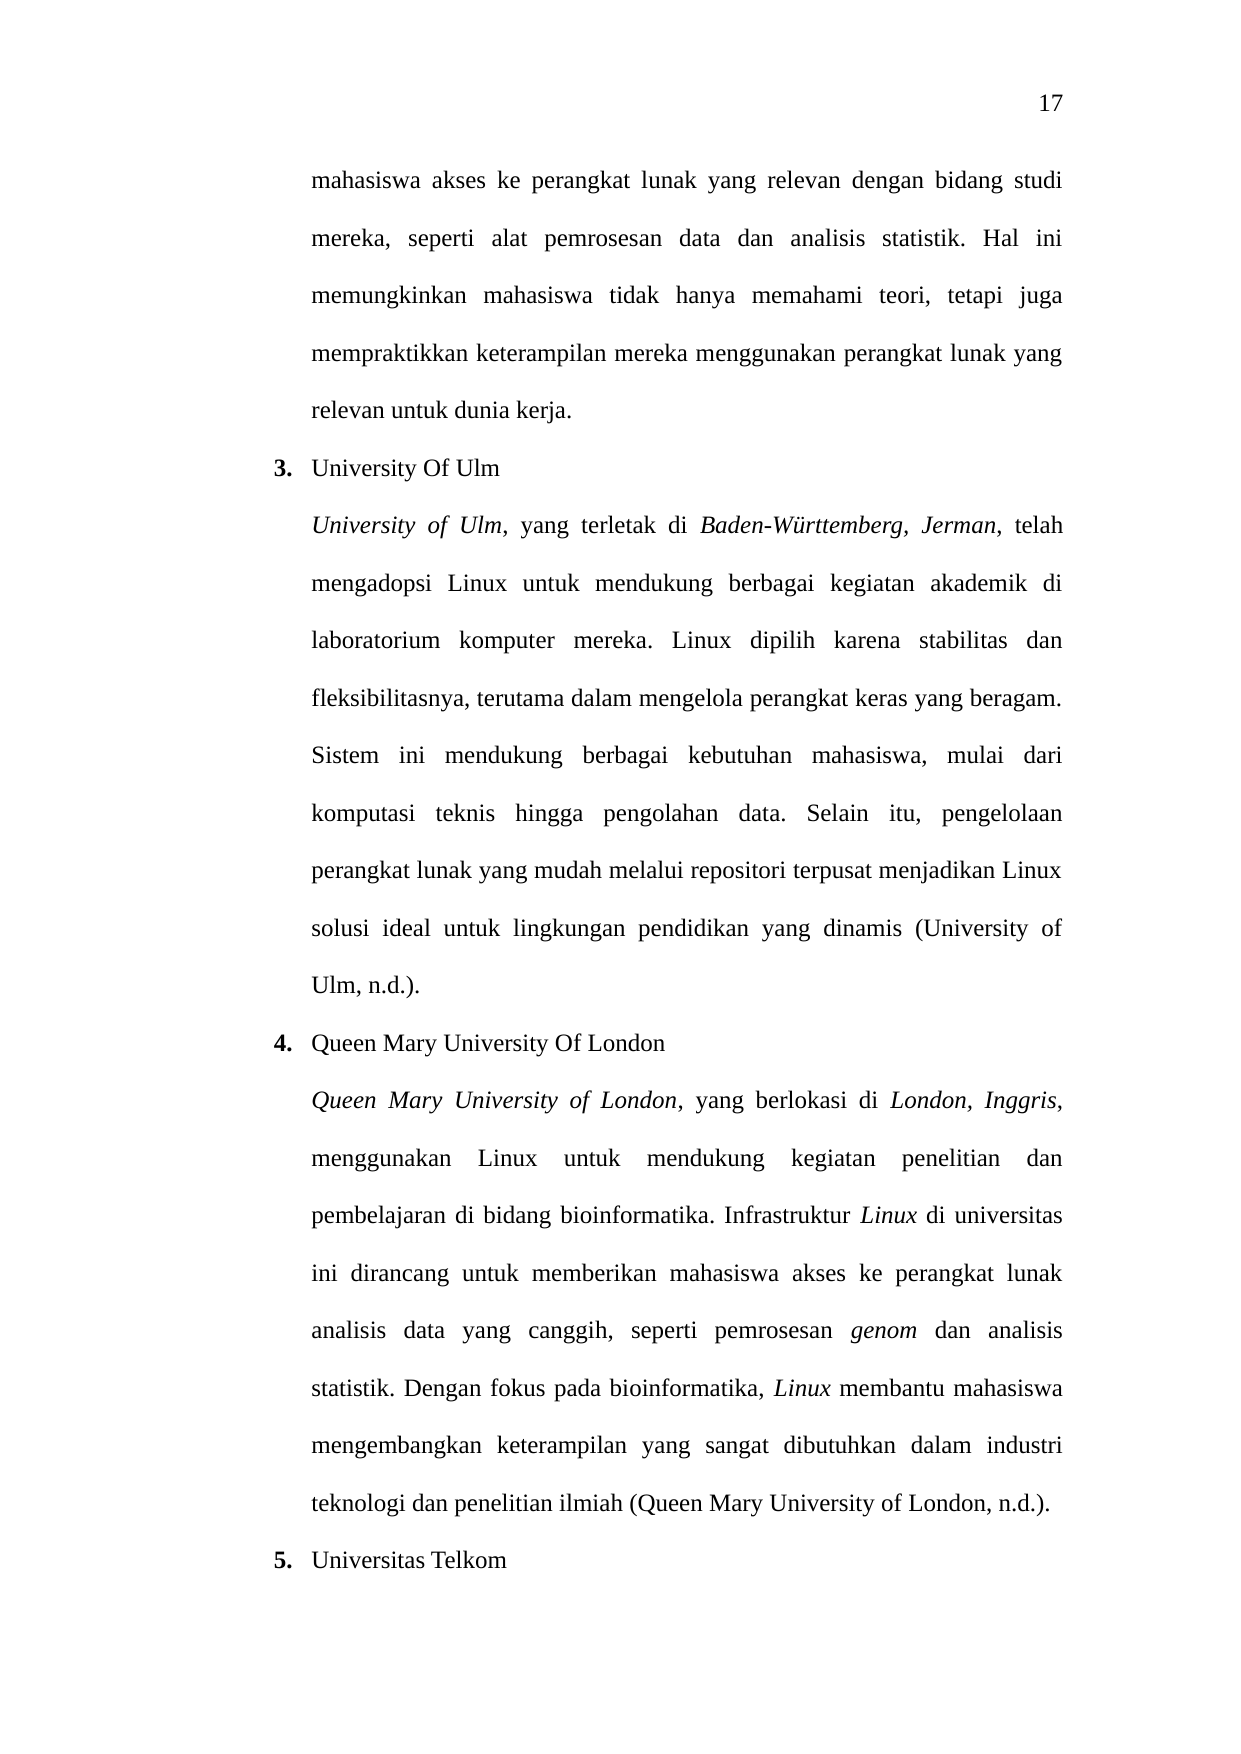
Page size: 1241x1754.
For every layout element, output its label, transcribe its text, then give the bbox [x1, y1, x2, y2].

list mahasiswa akses ke perangkat lunak yang relevan dengan bidang studi mereka, seperti alat pemrosesan data dan analisis statistik. Hal ini memungkinkan mahasiswa tidak hanya memahami teori, tetapi juga mempraktikkan keterampilan mereka menggunakan perangkat lunak yang relevan untuk dunia kerja. [274, 165, 1063, 424]
list University of Ulm, yang terletak di Baden-Württemberg, Jerman, telah mengadopsi Linux untuk mendukung berbagai kegiatan akademik di laboratorium komputer mereka. Linux dipilih karena stabilitas dan fleksibilitasnya, terutama dalam mengelola perangkat keras yang beragam. Sistem ini mendukung berbagai kebutuhan mahasiswa, mulai dari komputasi teknis hingga pengolahan data. Selain itu, pengelolaan perangkat lunak yang mudah melalui repositori terpusat menjadikan Linux solusi ideal untuk lingkungan pendidikan yang dinamis (University of Ulm, n.d.). [274, 510, 1063, 999]
list Queen Mary University Of London [274, 1028, 1063, 1057]
list University Of Ulm [274, 453, 1063, 482]
list Universitas Telkom [274, 1545, 1063, 1574]
list Queen Mary University of London, yang berlokasi di London, Inggris, menggunakan Linux untuk mendukung kegiatan penelitian dan pembelajaran di bidang bioinformatika. Infrastruktur Linux di universitas ini dirancang untuk memberikan mahasiswa akses ke perangkat lunak analisis data yang canggih, seperti pemrosesan genom dan analisis statistik. Dengan fokus pada bioinformatika, Linux membantu mahasiswa mengembangkan keterampilan yang sangat dibutuhkan dalam industri teknologi dan penelitian ilmiah (Queen Mary University of London, n.d.). [274, 1085, 1063, 1517]
